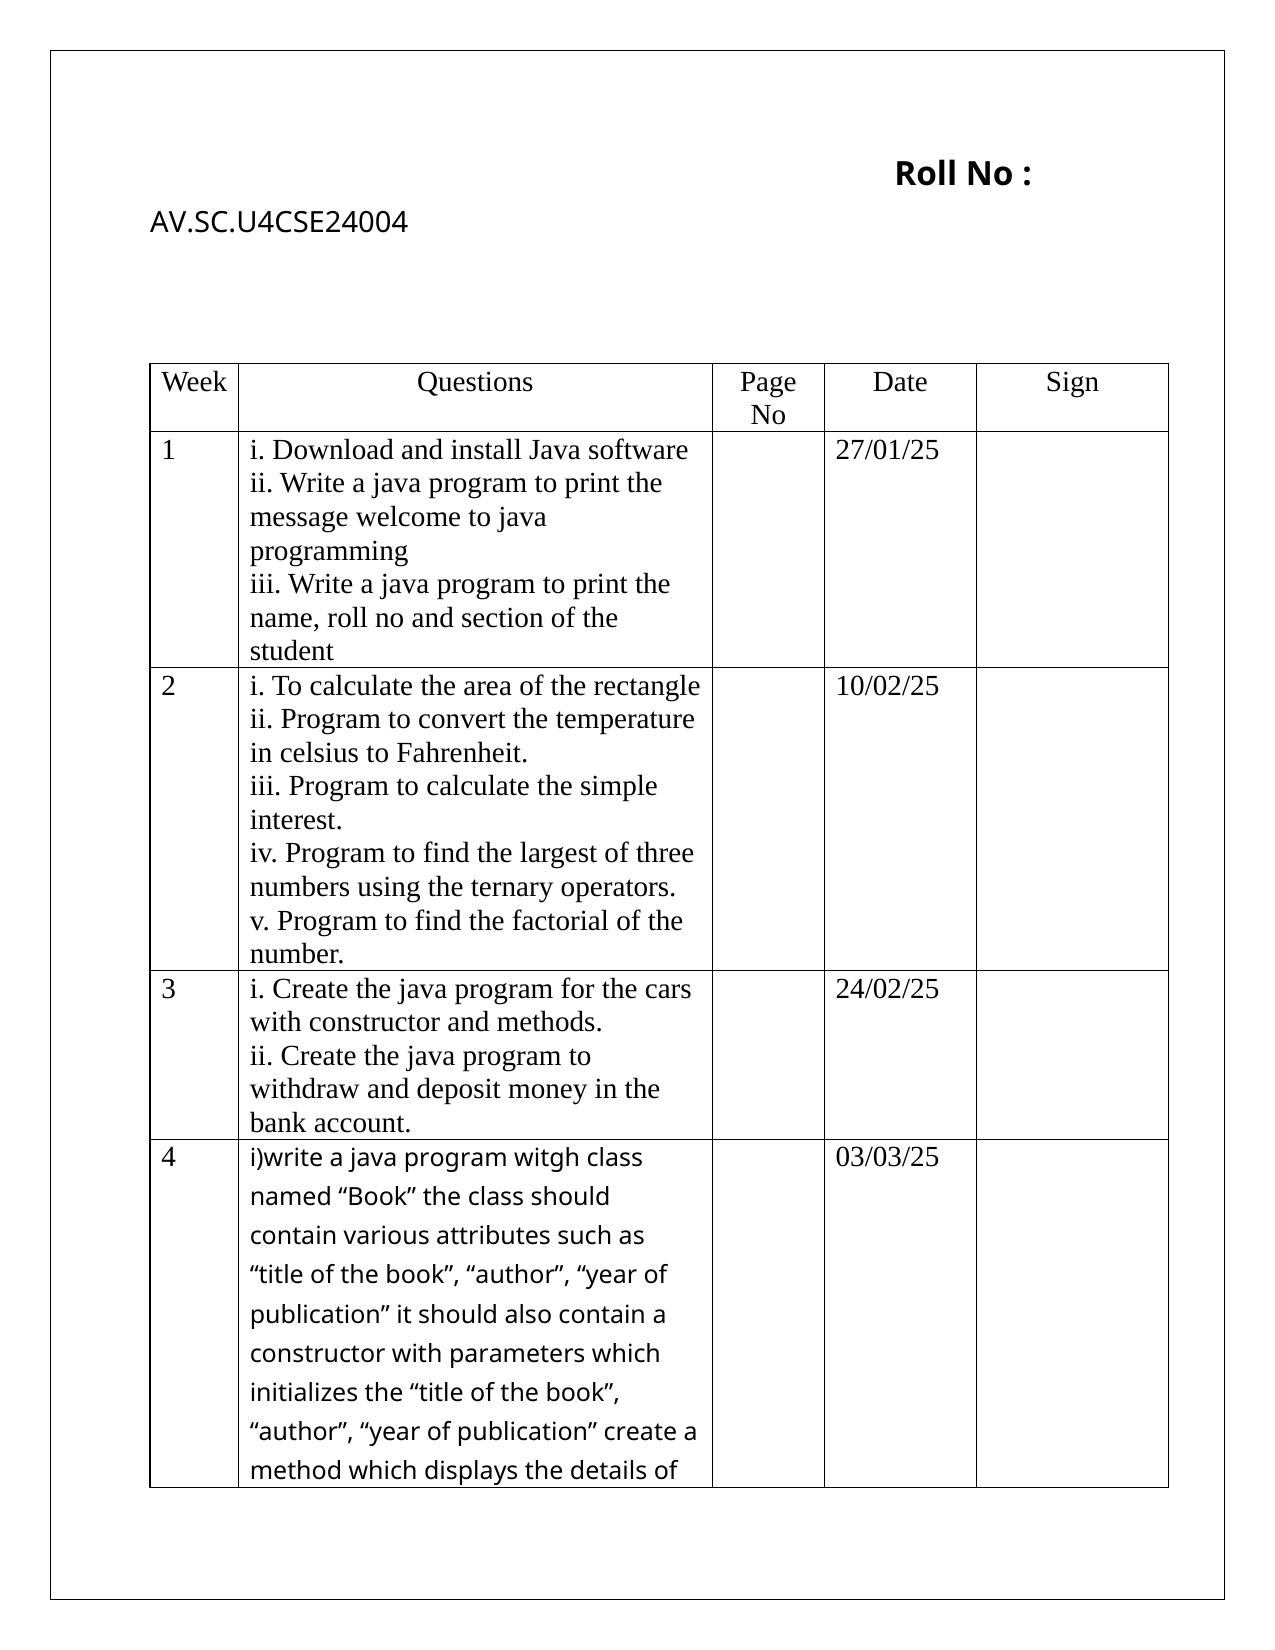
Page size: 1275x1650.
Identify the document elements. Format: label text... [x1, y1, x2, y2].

table_cell [977, 432, 1168, 667]
table_cell 2 [151, 668, 238, 970]
text Roll No : AV.SC.U4CSE24004 [150, 150, 1125, 241]
table_cell 03/03/25 [825, 1140, 976, 1487]
table_cell i. Download and install Java software ii. Write a java program to print the message welcome to java programming iii. Write a java program to print the name, roll no and section of the student [239, 432, 712, 667]
table_header Sign [977, 364, 1168, 431]
table_cell 3 [151, 971, 238, 1138]
table_header Questions [239, 364, 712, 431]
table_cell 27/01/25 [825, 432, 976, 667]
table_cell [713, 668, 824, 970]
table_cell i. To calculate the area of the rectangle ii. Program to convert the temperature in celsius to Fahrenheit. iii. Program to calculate the simple interest. iv. Program to find the largest of three numbers using the ternary operators. v. Program to find the factorial of the number. [239, 668, 712, 970]
table_header Date [825, 364, 976, 431]
table_cell 1 [151, 432, 238, 667]
table_cell i)write a java program witgh class named “Book” the class should contain various attributes such as “title of the book”, “author”, “year of publication” it should also contain a constructor with parameters which initializes the “title of the book”, “author”, “year of publication” create a method which displays the details of [239, 1140, 712, 1487]
table_cell 10/02/25 [825, 668, 976, 970]
table_cell [713, 971, 824, 1138]
table_cell i. Create the java program for the cars with constructor and methods. ii. Create the java program to withdraw and deposit money in the bank account. [239, 971, 712, 1138]
table_cell [977, 971, 1168, 1138]
table_header Page No [713, 364, 824, 431]
table_cell [713, 432, 824, 667]
table_cell 4 [151, 1140, 238, 1487]
table_cell [977, 668, 1168, 970]
table_cell [977, 1140, 1168, 1487]
table_cell [713, 1140, 824, 1487]
table_cell 24/02/25 [825, 971, 976, 1138]
table_header Week [151, 364, 238, 431]
